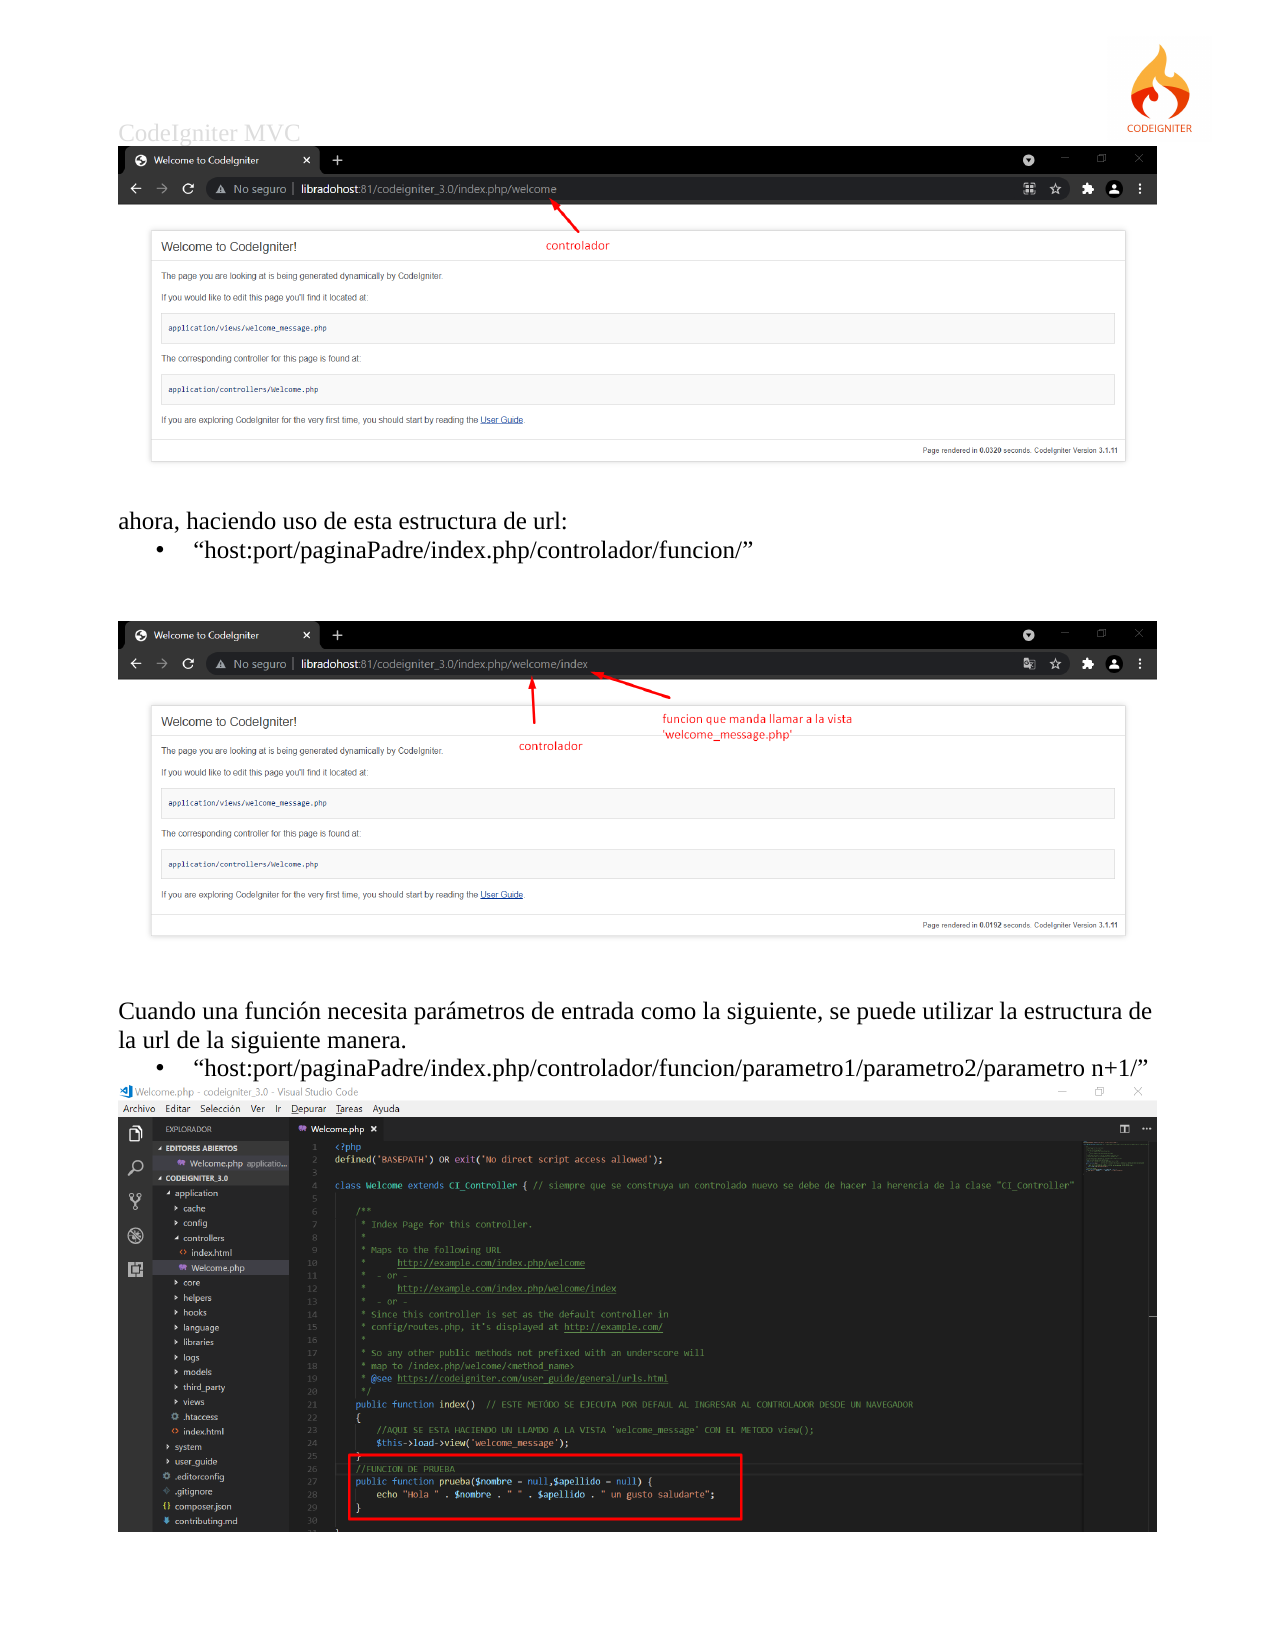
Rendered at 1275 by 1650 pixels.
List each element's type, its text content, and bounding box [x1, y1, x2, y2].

text ahora, haciendo uso de esta estructura de url: [118, 506, 1157, 535]
picture [118, 1082, 1157, 1532]
text Cuando una función necesita parámetros de entrada como la siguiente, se puede utilizar la estructura de la url de la siguiente manera. [118, 996, 1157, 1053]
picture [118, 621, 1157, 968]
list “host:port/paginaPadre/index.php/controlador/funcion/” [156, 535, 1157, 564]
picture [118, 146, 1157, 478]
list “host:port/paginaPadre/index.php/controlador/funcion/parametro1/parametro2/parametro n+1/” [156, 1053, 1157, 1082]
picture [1107, 36, 1213, 142]
